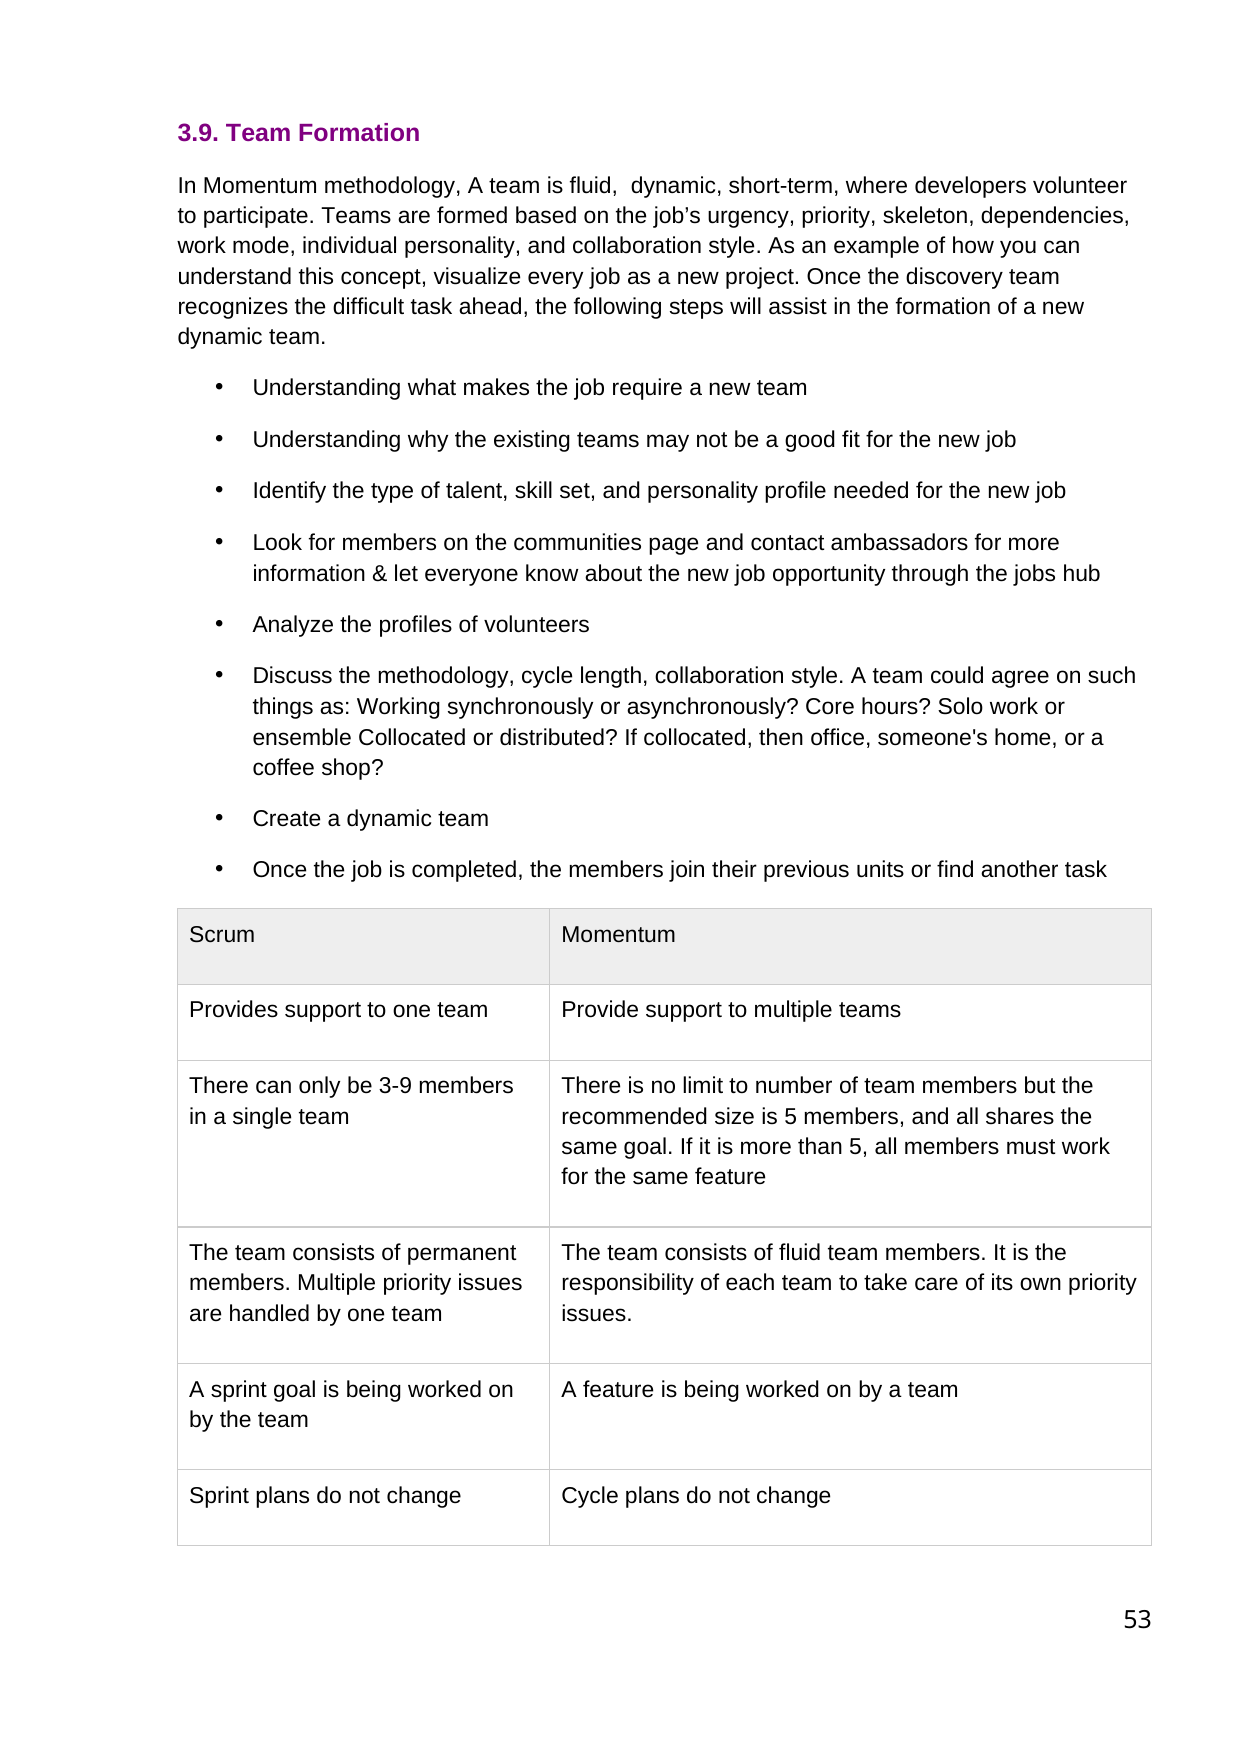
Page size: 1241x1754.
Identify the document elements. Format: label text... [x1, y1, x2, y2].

list Create a dynamic team [215, 805, 1152, 832]
table_header Momentum [550, 909, 1151, 984]
subtitle 3.9. Team Formation [177, 118, 1152, 147]
table_cell Provide support to multiple teams [550, 985, 1151, 1060]
table_cell The team consists of fluid team members. It is the responsibility of each team to take care of its own priority issues. [550, 1228, 1151, 1363]
list Discuss the methodology, cycle length, collaboration style. A team could agree on such things as: Working synchronously or asynchronously? Core hours? Solo work or ensemble Collocated or distributed? If collocated, then office, someone's home, or a coffee shop? [215, 662, 1152, 780]
list Look for members on the communities page and contact ambassadors for more information & let everyone know about the new job opportunity through the jobs hub [215, 529, 1152, 586]
text In Momentum methodology, A team is fluid, dynamic, short-term, where developers volunteer to participate. Teams are formed based on the job’s urgency, priority, skeleton, dependencies, work mode, individual personality, and collaboration style. As an example of how you can understand this concept, visualize every job as a new project. Once the discovery team recognizes the difficult task ahead, the following steps will assist in the formation of a new dynamic team. [177, 172, 1152, 349]
list Identify the type of talent, skill set, and personality profile needed for the new job [215, 477, 1152, 504]
table_cell There is no limit to number of team members but the recommended size is 5 members, and all shares the same goal. If it is more than 5, all members must work for the same feature [550, 1061, 1151, 1226]
list Understanding why the existing teams may not be a good fit for the new job [215, 426, 1152, 453]
list Analyze the profiles of volunteers [215, 611, 1152, 638]
table_header Scrum [178, 909, 549, 984]
table_cell Cycle plans do not change [550, 1470, 1151, 1545]
list Understanding what makes the job require a new team [215, 374, 1152, 401]
table_cell A feature is being worked on by a team [550, 1364, 1151, 1469]
table_cell Sprint plans do not change [178, 1470, 549, 1545]
table_cell A sprint goal is being worked on by the team [178, 1364, 549, 1469]
table_cell Provides support to one team [178, 985, 549, 1060]
table_cell The team consists of permanent members. Multiple priority issues are handled by one team [178, 1228, 549, 1363]
table_cell There can only be 3-9 members in a single team [178, 1061, 549, 1226]
list Once the job is completed, the members join their previous units or find another task [215, 856, 1152, 883]
